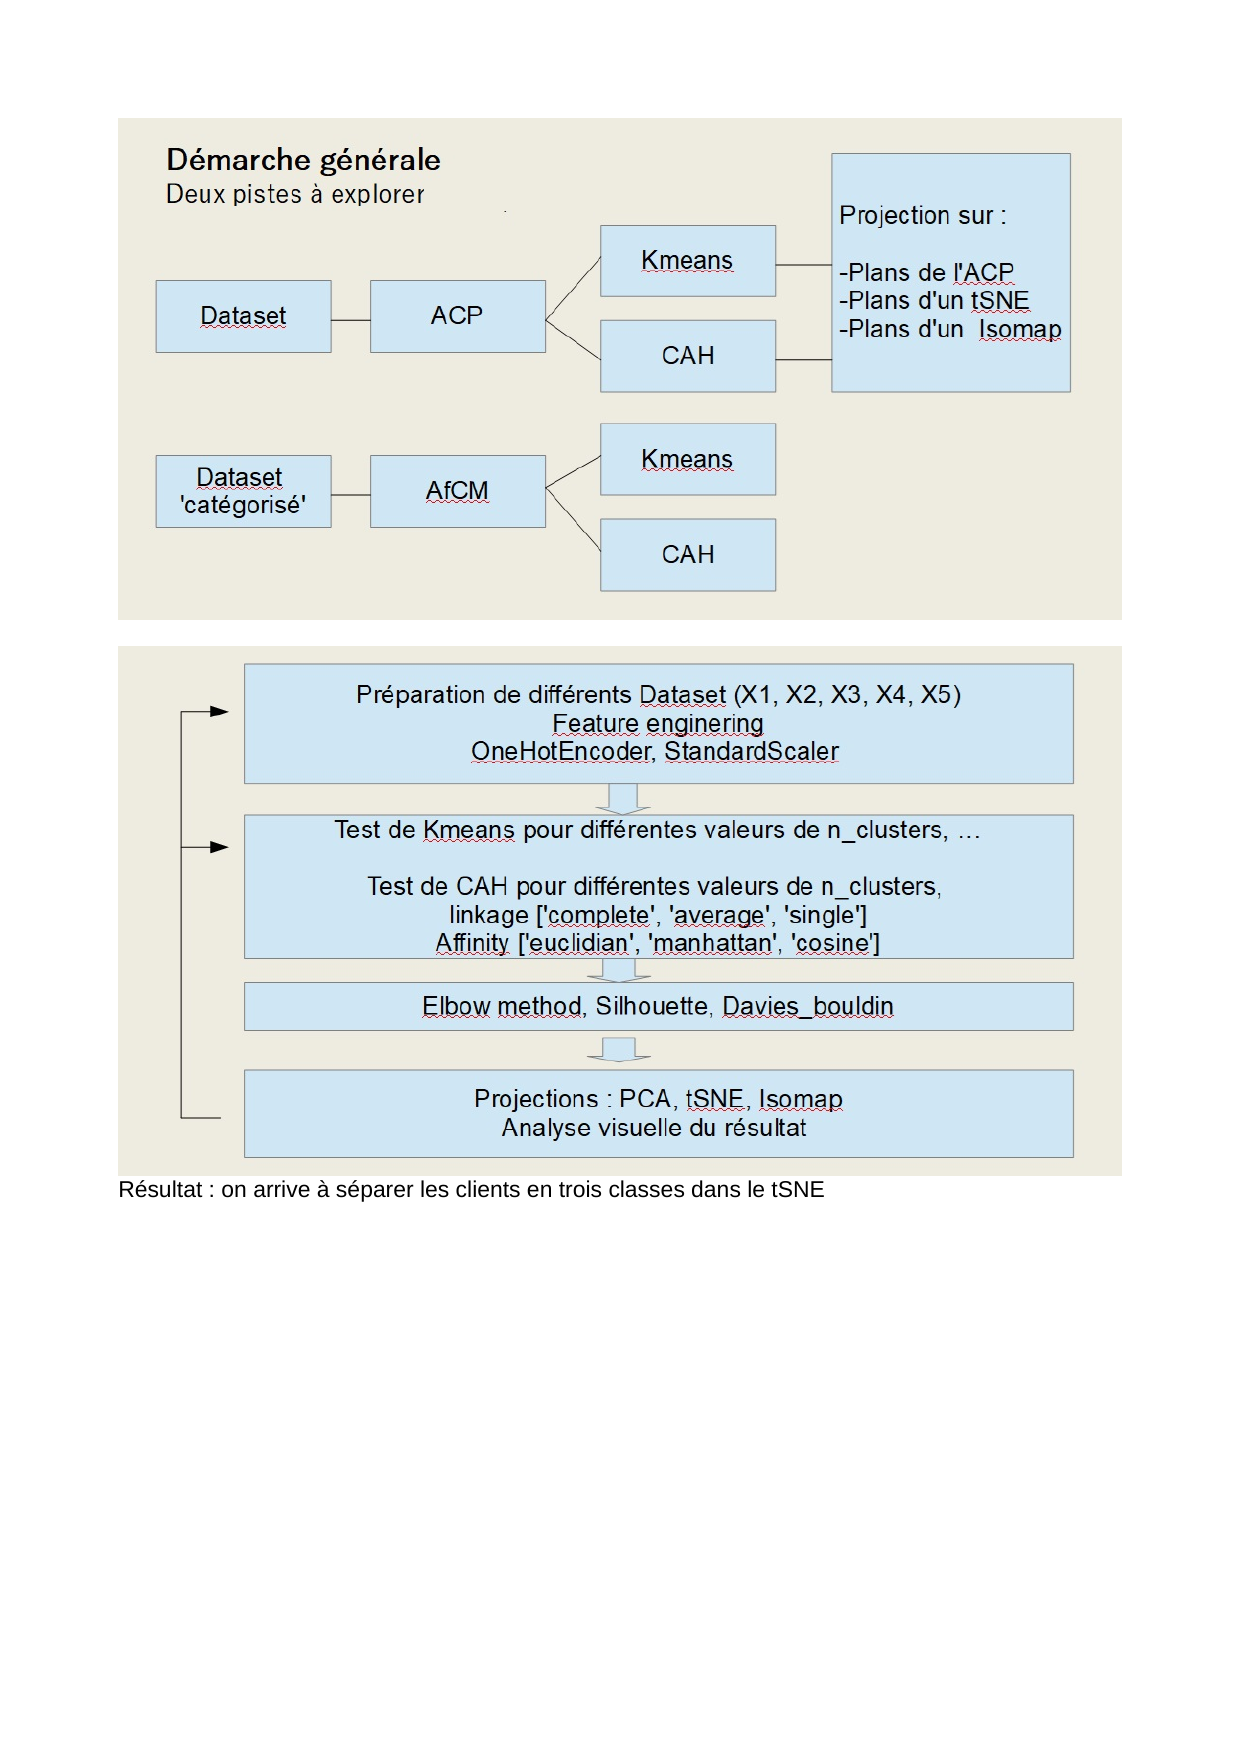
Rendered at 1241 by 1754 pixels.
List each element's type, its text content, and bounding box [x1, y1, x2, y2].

text Résultat : on arrive à séparer les clients en trois classes dans le tSNE [118, 1176, 1122, 1202]
picture [118, 646, 1122, 1176]
picture [118, 118, 1122, 620]
